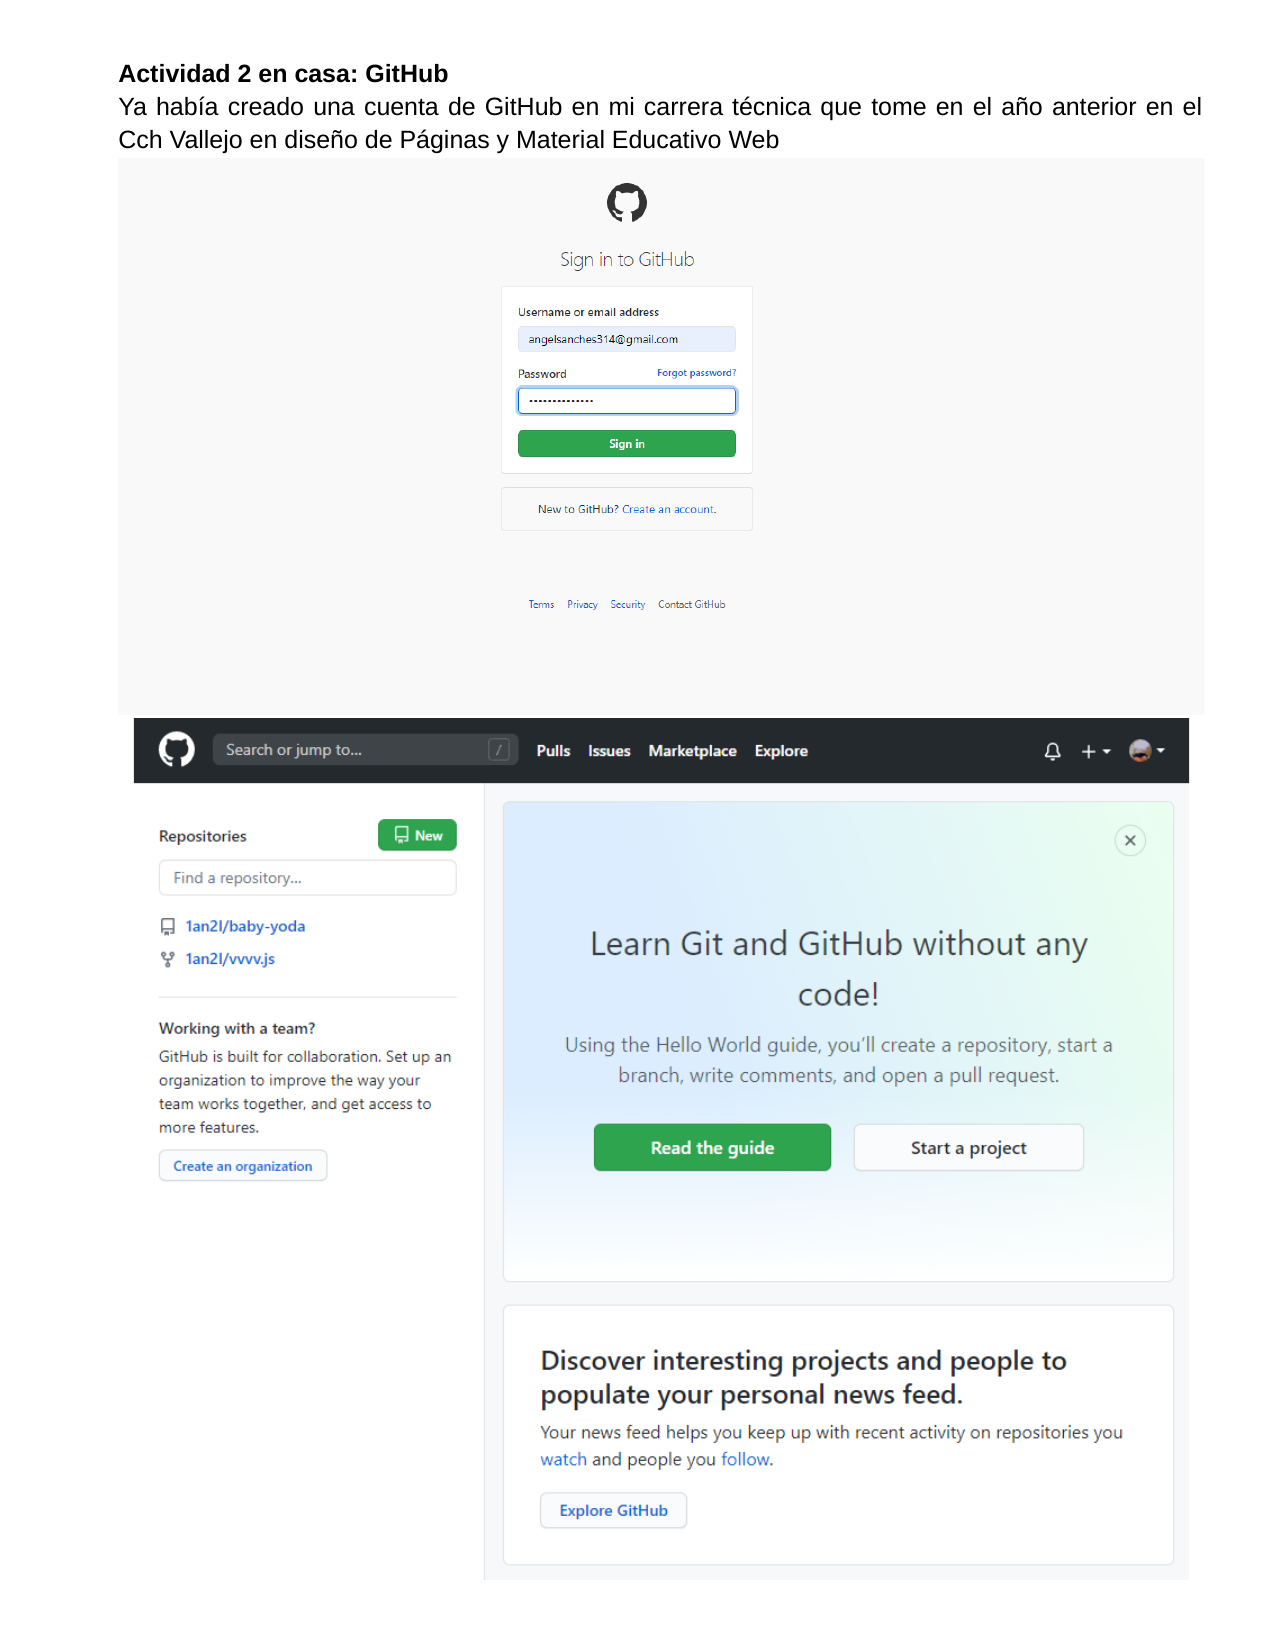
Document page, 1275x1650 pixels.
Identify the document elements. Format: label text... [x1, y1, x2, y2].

text Actividad 2 en casa: GitHub [118, 59, 1205, 88]
text Ya había creado una cuenta de GitHub en mi carrera técnica que tome en el año anterior en el Cch Vallejo en diseño de Páginas y Material Educativo Web [118, 92, 1205, 154]
